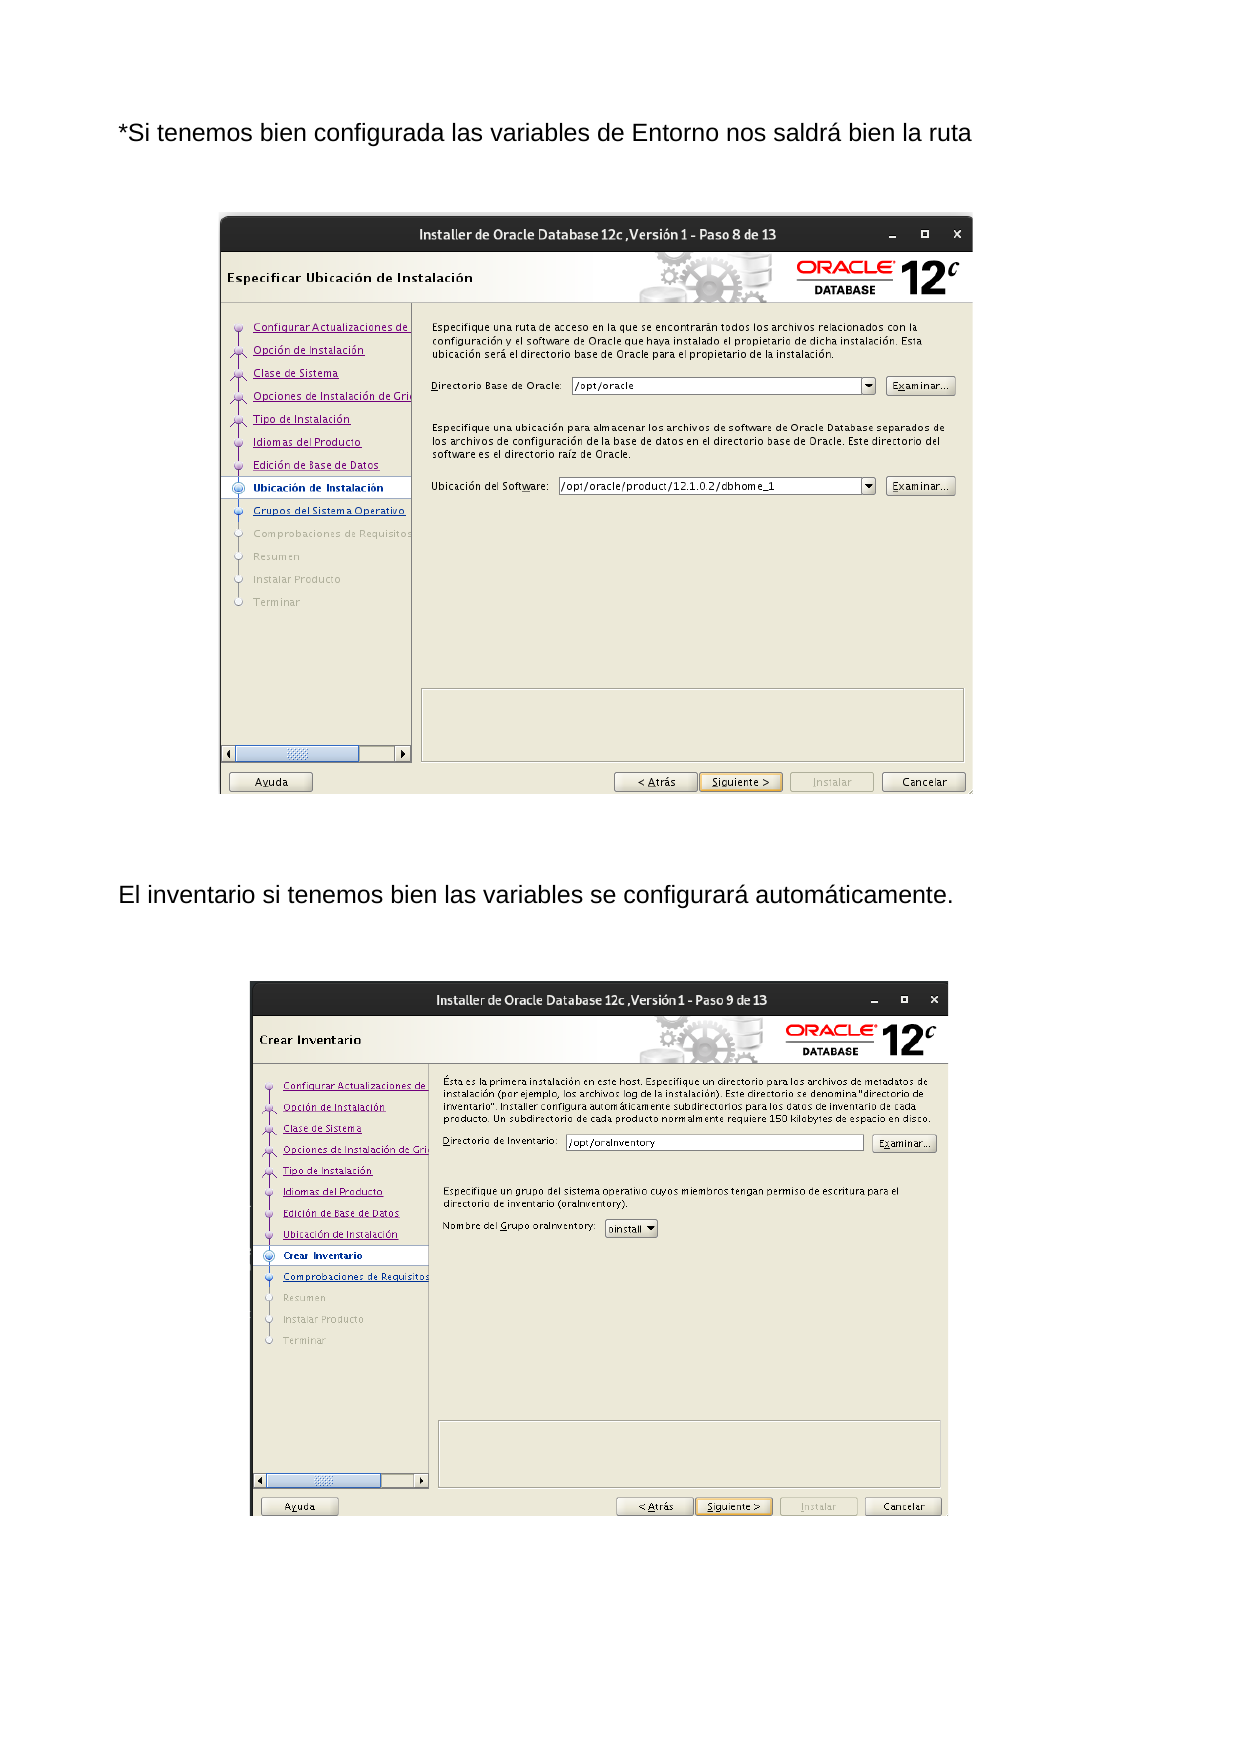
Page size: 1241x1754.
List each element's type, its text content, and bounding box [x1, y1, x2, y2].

text El inventario si tenemos bien las variables se configurará automáticamente. [118, 880, 1122, 908]
picture [274, 212, 901, 794]
text *Si tenemos bien configurada las variables de Entorno nos saldrá bien la ruta [118, 118, 1122, 147]
picture [300, 981, 881, 1516]
